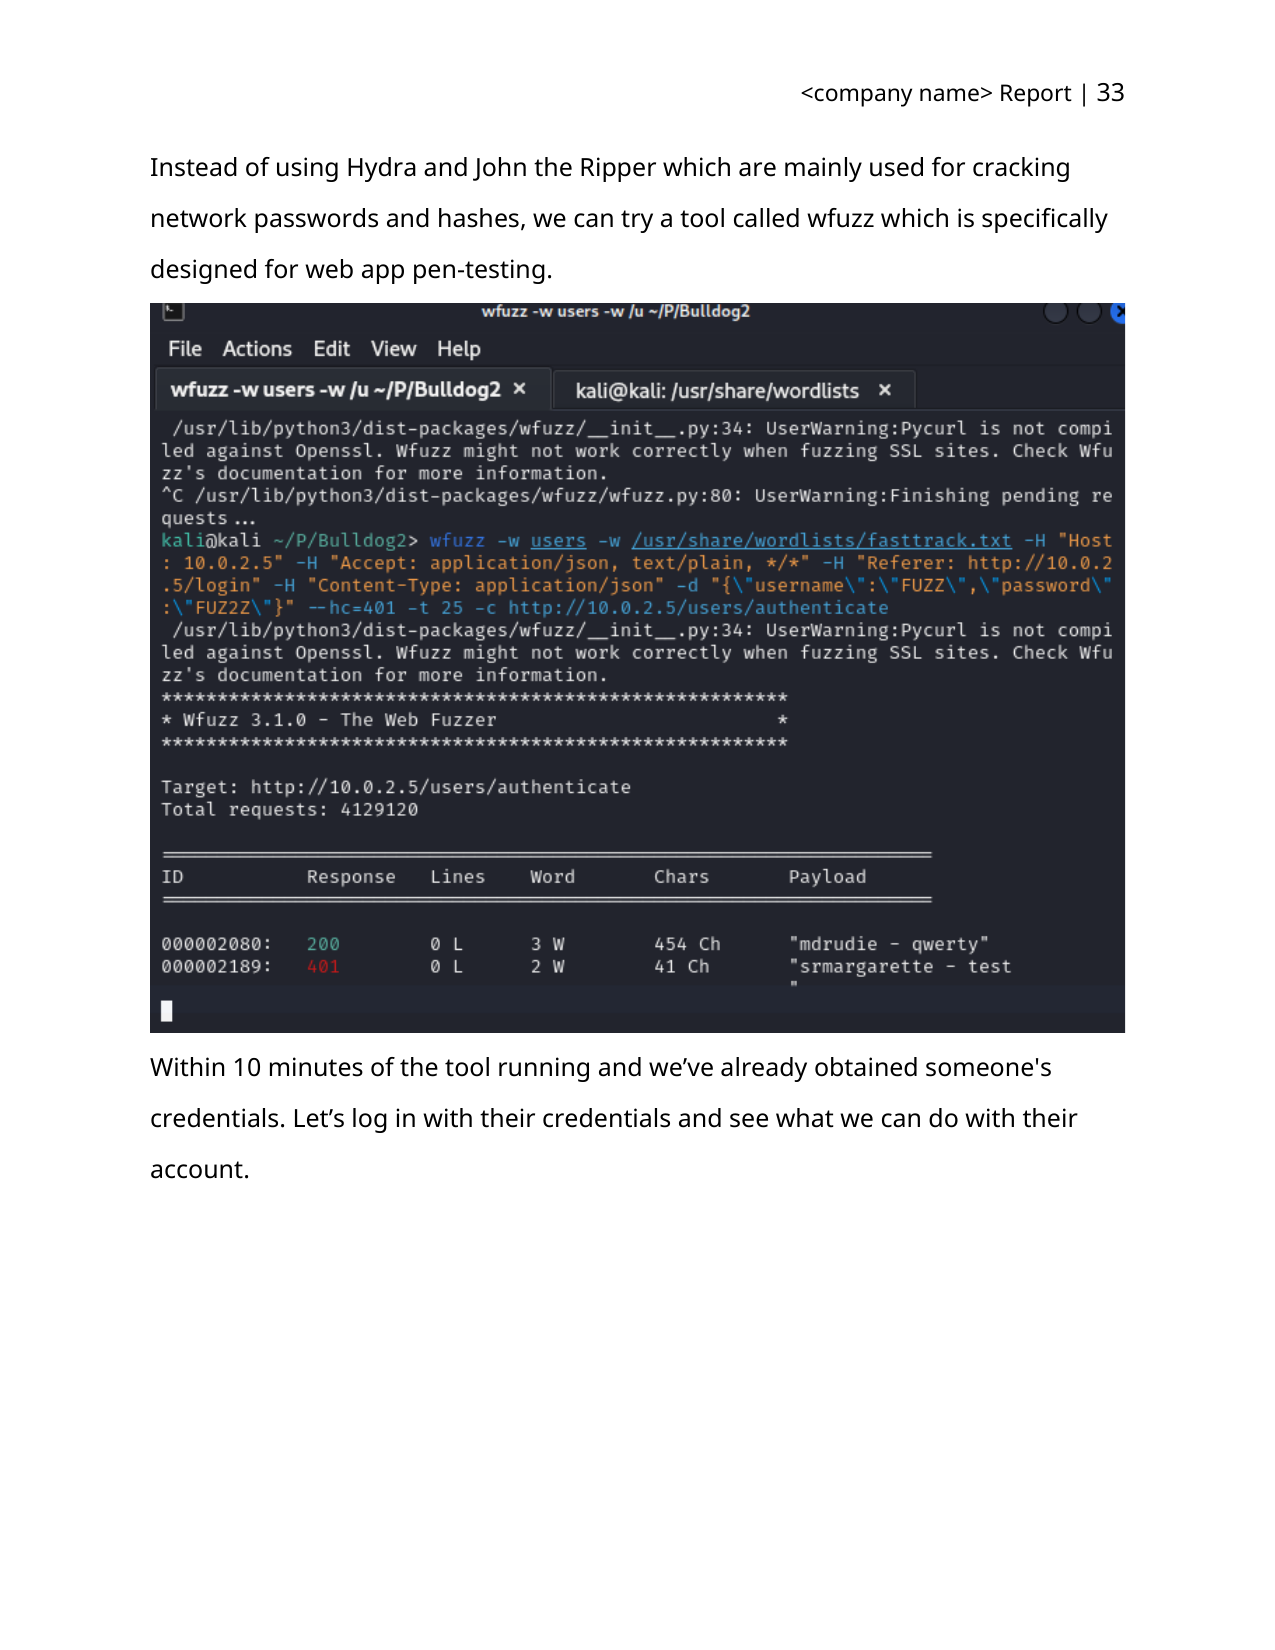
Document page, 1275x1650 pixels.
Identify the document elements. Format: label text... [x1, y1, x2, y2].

picture [150, 303, 1125, 1033]
text Instead of using Hydra and John the Ripper which are mainly used for cracking network passwords and hashes, we can try a tool called wfuzz which is specifically designed for web app pen-testing. [150, 150, 1125, 286]
text Within 10 minutes of the tool running and we’ve already obtained someone's credentials. Let’s log in with their credentials and see what we can do with their account. [150, 1049, 1125, 1185]
